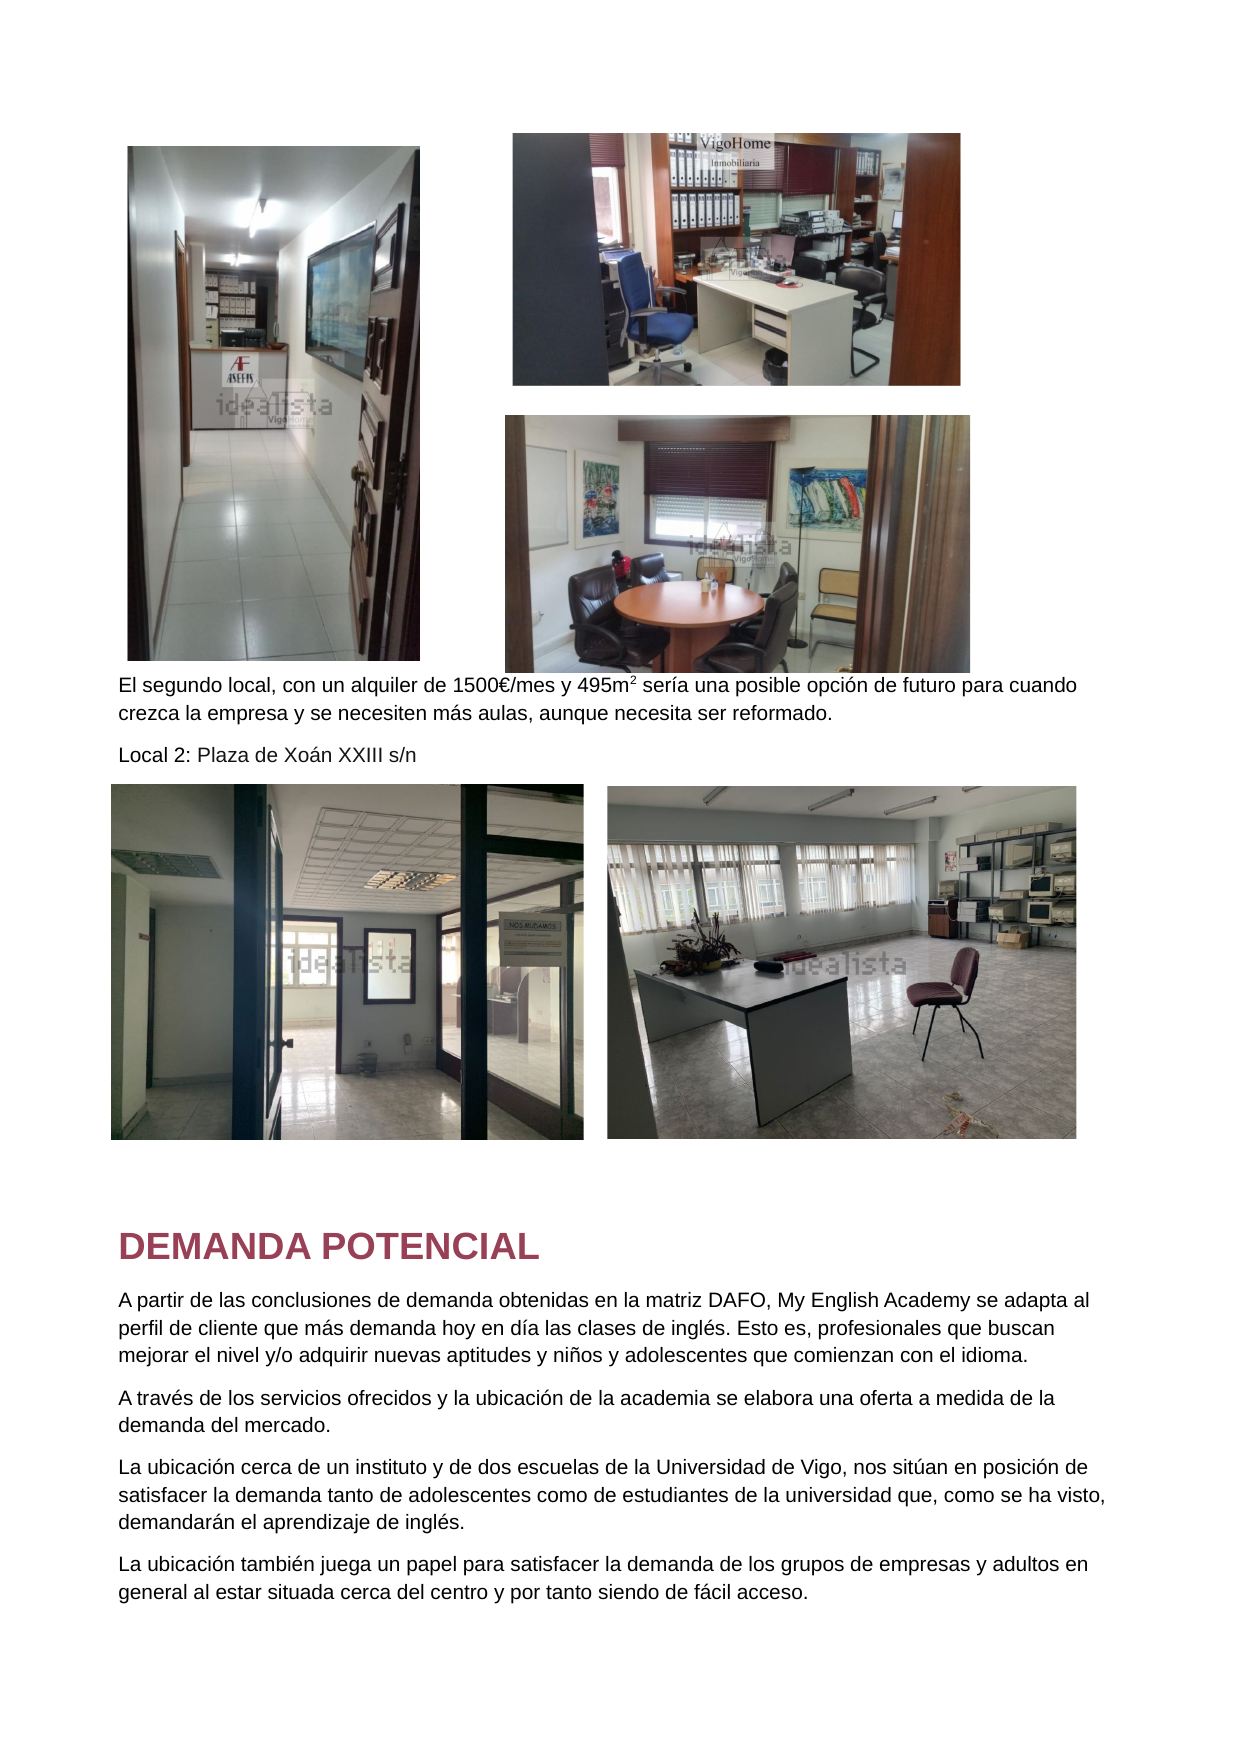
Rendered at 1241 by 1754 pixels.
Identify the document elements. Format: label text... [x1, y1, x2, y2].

text A través de los servicios ofrecidos y la ubicación de la academia se elabora una oferta a medida de la demanda del mercado. [118, 1385, 1122, 1437]
text Local 2: Plaza de Xoán XXIII s/n [118, 742, 1122, 766]
picture [607, 786, 1077, 1139]
text A partir de las conclusiones de demanda obtenidas en la matriz DAFO, My English Academy se adapta al perfil de cliente que más demanda hoy en día las clases de inglés. Esto es, profesionales que buscan mejorar el nivel y/o adquirir nuevas aptitudes y niños y adolescentes que comienzan con el idioma. [118, 1288, 1122, 1367]
text La ubicación también juega un papel para satisfacer la demanda de los grupos de empresas y adultos en general al estar situada cerca del centro y por tanto siendo de fácil acceso. [118, 1552, 1122, 1603]
text DEMANDA POTENCIAL [118, 1224, 1122, 1267]
text La ubicación cerca de un instituto y de dos escuelas de la Universidad de Vigo, nos sitúan en posición de satisfacer la demanda tanto de adolescentes como de estudiantes de la universidad que, como se ha visto, demandarán el aprendizaje de inglés. [118, 1455, 1122, 1534]
picture [109, 784, 584, 1140]
picture [505, 415, 971, 673]
text El segundo local, con un alquiler de 1500€/mes y 495m2 sería una posible opción de futuro para cuando crezca la empresa y se necesiten más aulas, aunque necesita ser reformado. [118, 160, 1122, 724]
picture [512, 133, 961, 386]
picture [126, 146, 420, 661]
